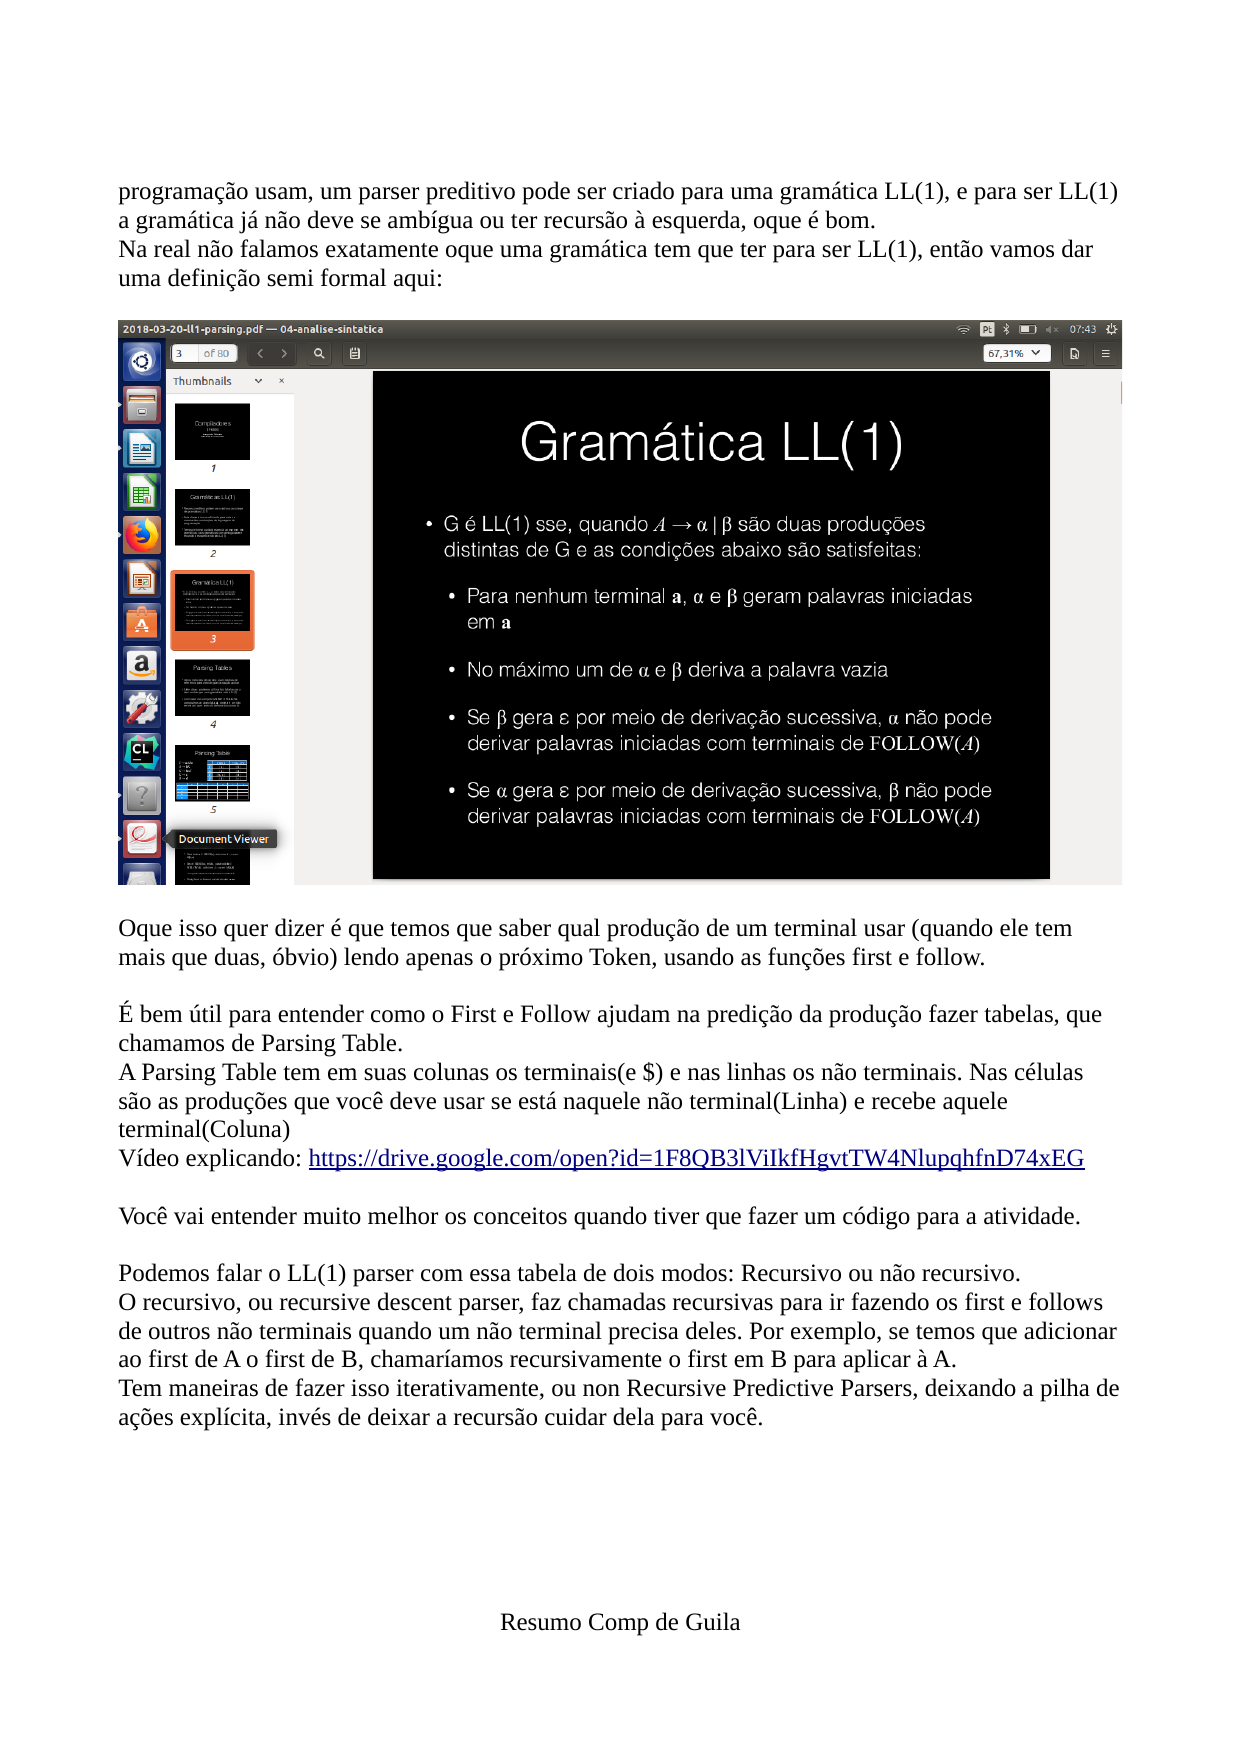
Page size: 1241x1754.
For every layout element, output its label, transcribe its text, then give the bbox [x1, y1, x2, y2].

text programação usam, um parser preditivo pode ser criado para uma gramática LL(1), e para ser LL(1) a gramática já não deve se ambígua ou ter recursão à esquerda, oque é bom. [118, 176, 1122, 234]
text Podemos falar o LL(1) parser com essa tabela de dois modos: Recursivo ou não recursivo. [118, 1258, 1122, 1287]
text A Parsing Table tem em suas colunas os terminais(e $) e nas linhas os não terminais. Nas células são as produções que você deve usar se está naquele não terminal(Linha) e recebe aquele terminal(Coluna) [118, 1057, 1122, 1143]
text Na real não falamos exatamente oque uma gramática tem que ter para ser LL(1), então vamos dar uma definição semi formal aqui: [118, 234, 1122, 291]
text O recursivo, ou recursive descent parser, faz chamadas recursivas para ir fazendo os first e follows de outros não terminais quando um não terminal precisa deles. Por exemplo, se temos que adicionar ao first de A o first de B, chamaríamos recursivamente o first em B para aplicar à A. [118, 1287, 1122, 1373]
text Você vai entender muito melhor os conceitos quando tiver que fazer um código para a atividade. [118, 1201, 1122, 1229]
text Vídeo explicando: https://drive.google.com/open?id=1F8QB3lViIkfHgvtTW4NlupqhfnD74xEG [118, 1143, 1122, 1172]
picture [118, 320, 1123, 885]
text Tem maneiras de fazer isso iterativamente, ou non Recursive Predictive Parsers, deixando a pilha de ações explícita, invés de deixar a recursão cuidar dela para você. [118, 1373, 1122, 1431]
text É bem útil para entender como o First e Follow ajudam na predição da produção fazer tabelas, que chamamos de Parsing Table. [118, 999, 1122, 1057]
text Oque isso quer dizer é que temos que saber qual produção de um terminal usar (quando ele tem mais que duas, óbvio) lendo apenas o próximo Token, usando as funções first e follow. [118, 913, 1122, 971]
